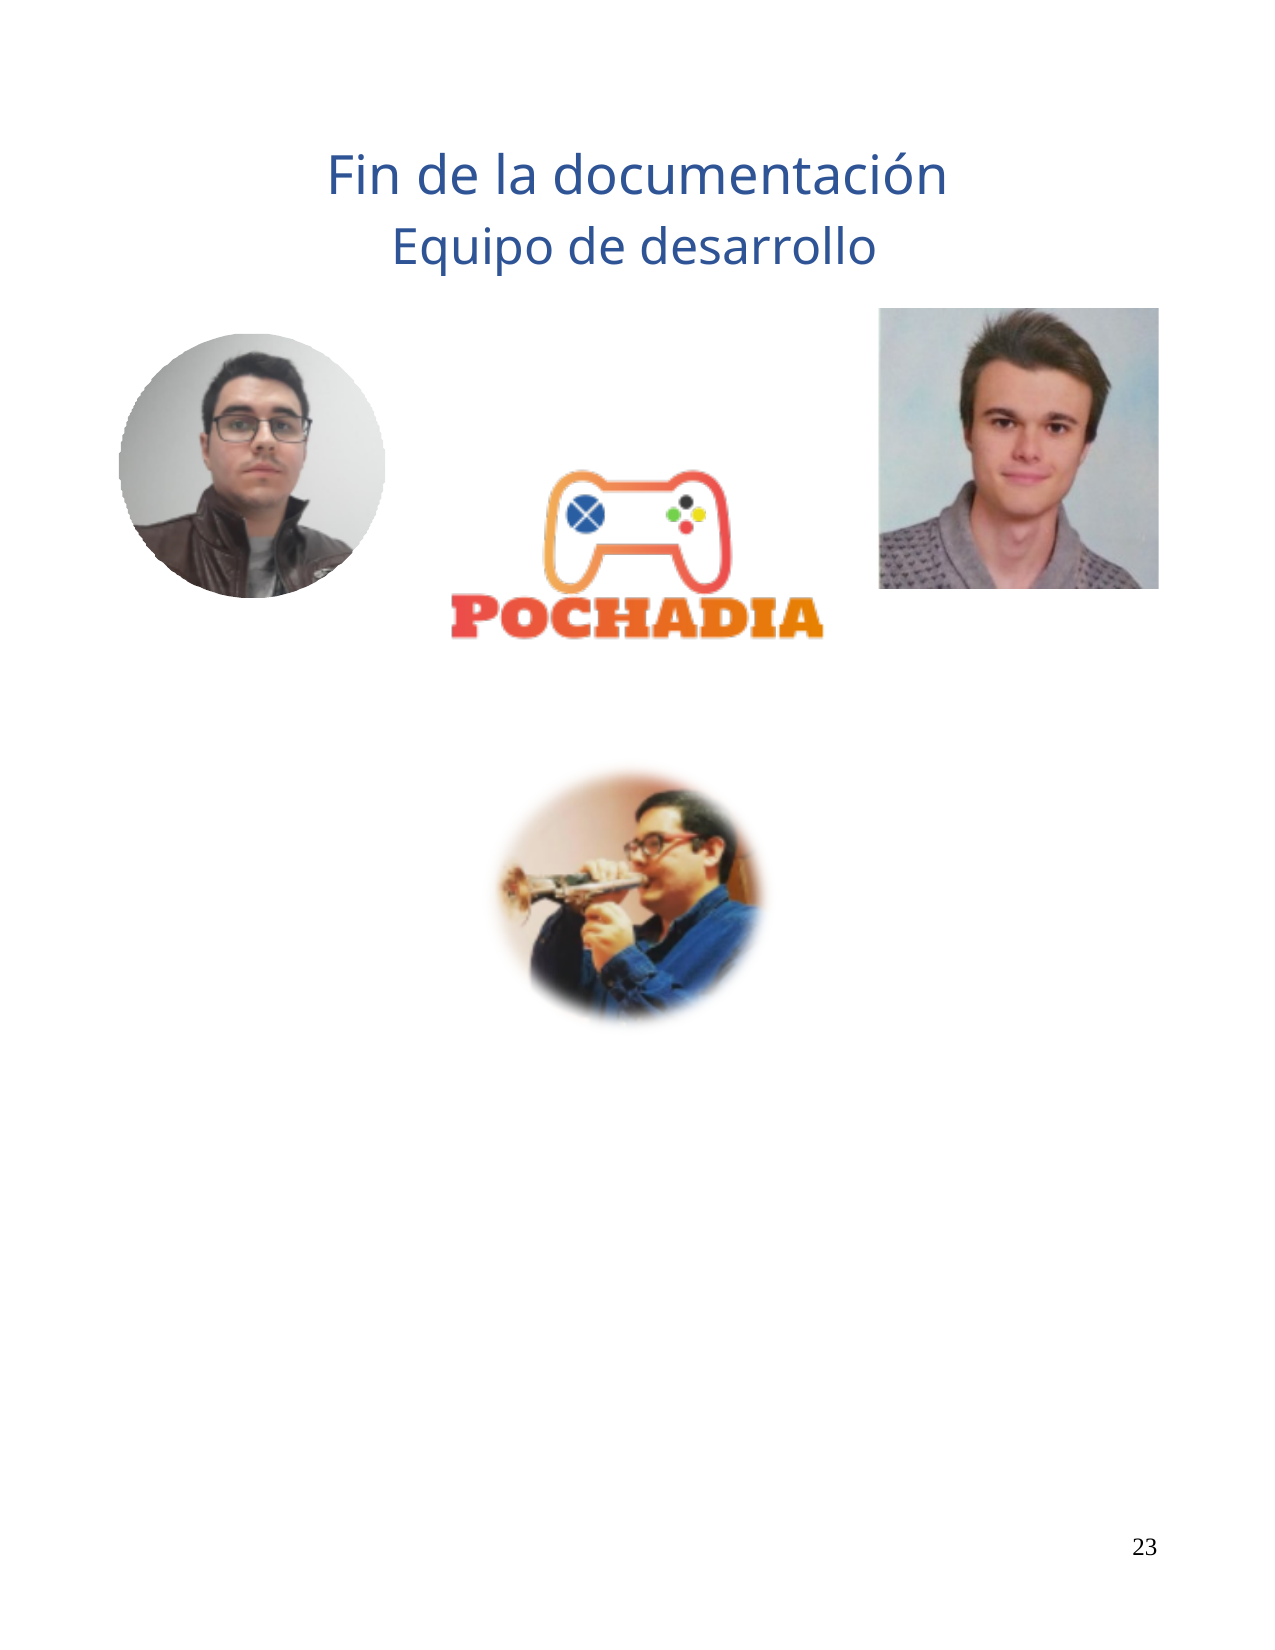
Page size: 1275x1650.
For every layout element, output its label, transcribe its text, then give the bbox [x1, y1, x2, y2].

text Equipo de desarrollo [118, 211, 1157, 279]
subtitle Fin de la documentación [118, 137, 1157, 211]
